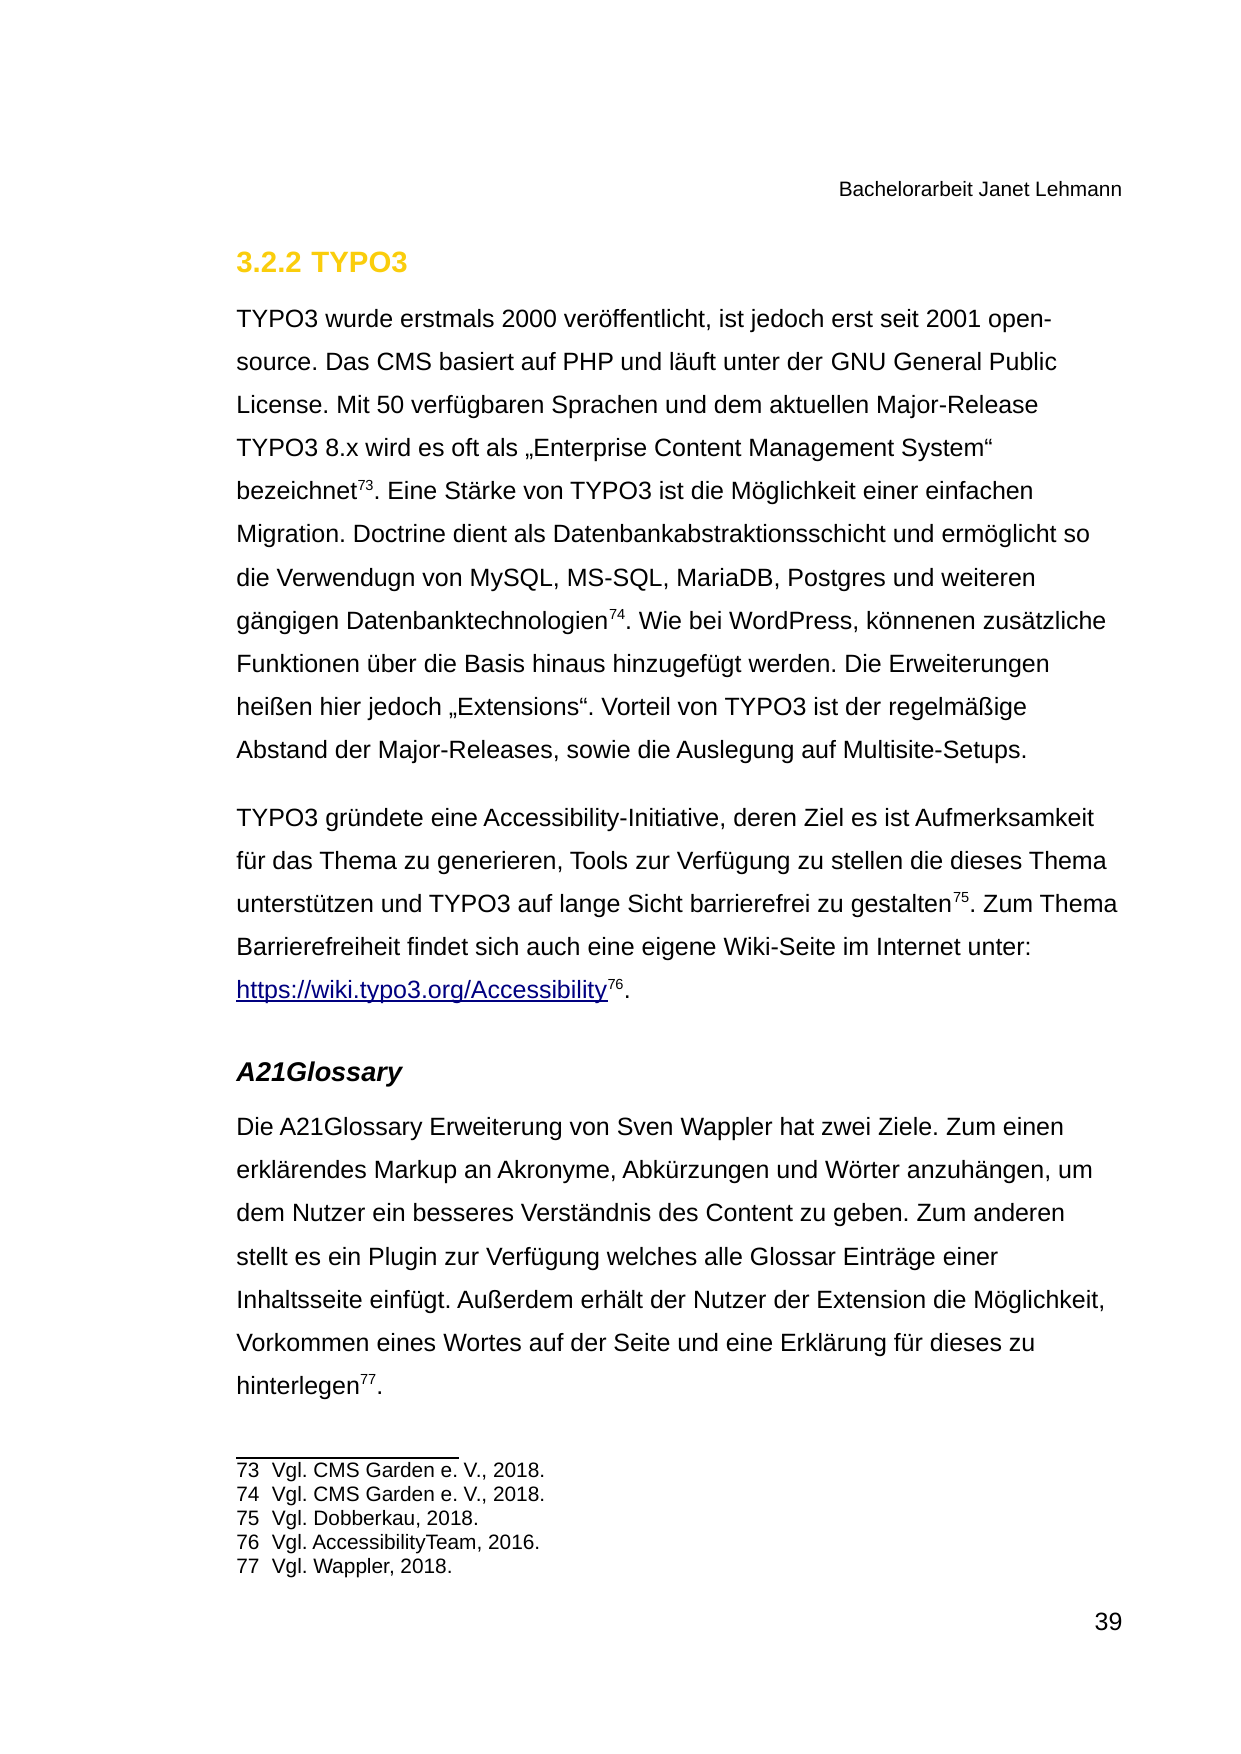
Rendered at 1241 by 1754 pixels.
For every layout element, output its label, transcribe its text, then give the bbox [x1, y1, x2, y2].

text Vgl. CMS Garden e. V., 2018. [236, 1458, 1122, 1482]
text Die A21Glossary Erweiterung von Sven Wappler hat zwei Ziele. Zum einen erklärendes Markup an Akronyme, Abkürzungen und Wörter anzuhängen, um dem Nutzer ein besseres Verständnis des Content zu geben. Zum anderen stellt es ein Plugin zur Verfügung welches alle Glossar Einträge einer Inhaltsseite einfügt. Außerdem erhält der Nutzer der Extension die Möglichkeit, Vorkommen eines Wortes auf der Seite und eine Erklärung für dieses zu hinterlegen. [236, 1112, 1122, 1400]
text TYPO3 wurde erstmals 2000 veröffentlicht, ist jedoch erst seit 2001 open-source. Das CMS basiert auf PHP und läuft unter der GNU General Public License. Mit 50 verfügbaren Sprachen und dem aktuellen Major-Release TYPO3 8.x wird es oft als „Enterprise Content Management System“ bezeichnet. Eine Stärke von TYPO3 ist die Möglichkeit einer einfachen Migration. Doctrine dient als Datenbankabstraktionsschicht und ermöglicht so die Verwendugn von MySQL, MS-SQL, MariaDB, Postgres und weiteren gängigen Datenbanktechnologien. Wie bei WordPress, könnenen zusätzliche Funktionen über die Basis hinaus hinzugefügt werden. Die Erweiterungen heißen hier jedoch „Extensions“. Vorteil von TYPO3 ist der regelmäßige Abstand der Major-Releases, sowie die Auslegung auf Multisite-Setups. [236, 304, 1122, 764]
subtitle A21Glossary [236, 1056, 1122, 1087]
text Vgl. CMS Garden e. V., 2018. [236, 1482, 1122, 1506]
text TYPO3 gründete eine Accessibility-Initiative, deren Ziel es ist Aufmerksamkeit für das Thema zu generieren, Tools zur Verfügung zu stellen die dieses Thema unterstützen und TYPO3 auf lange Sicht barrierefrei zu gestalten. Zum Thema Barrierefreiheit findet sich auch eine eigene Wiki-Seite im Internet unter: https://wiki.typo3.org/Accessibility. [236, 803, 1122, 1004]
text Vgl. AccessibilityTeam, 2016. [236, 1530, 1122, 1554]
text Vgl. Dobberkau, 2018. [236, 1506, 1122, 1530]
subtitle TYPO3 [236, 245, 1122, 279]
text Vgl. Wappler, 2018. [236, 1554, 1122, 1578]
